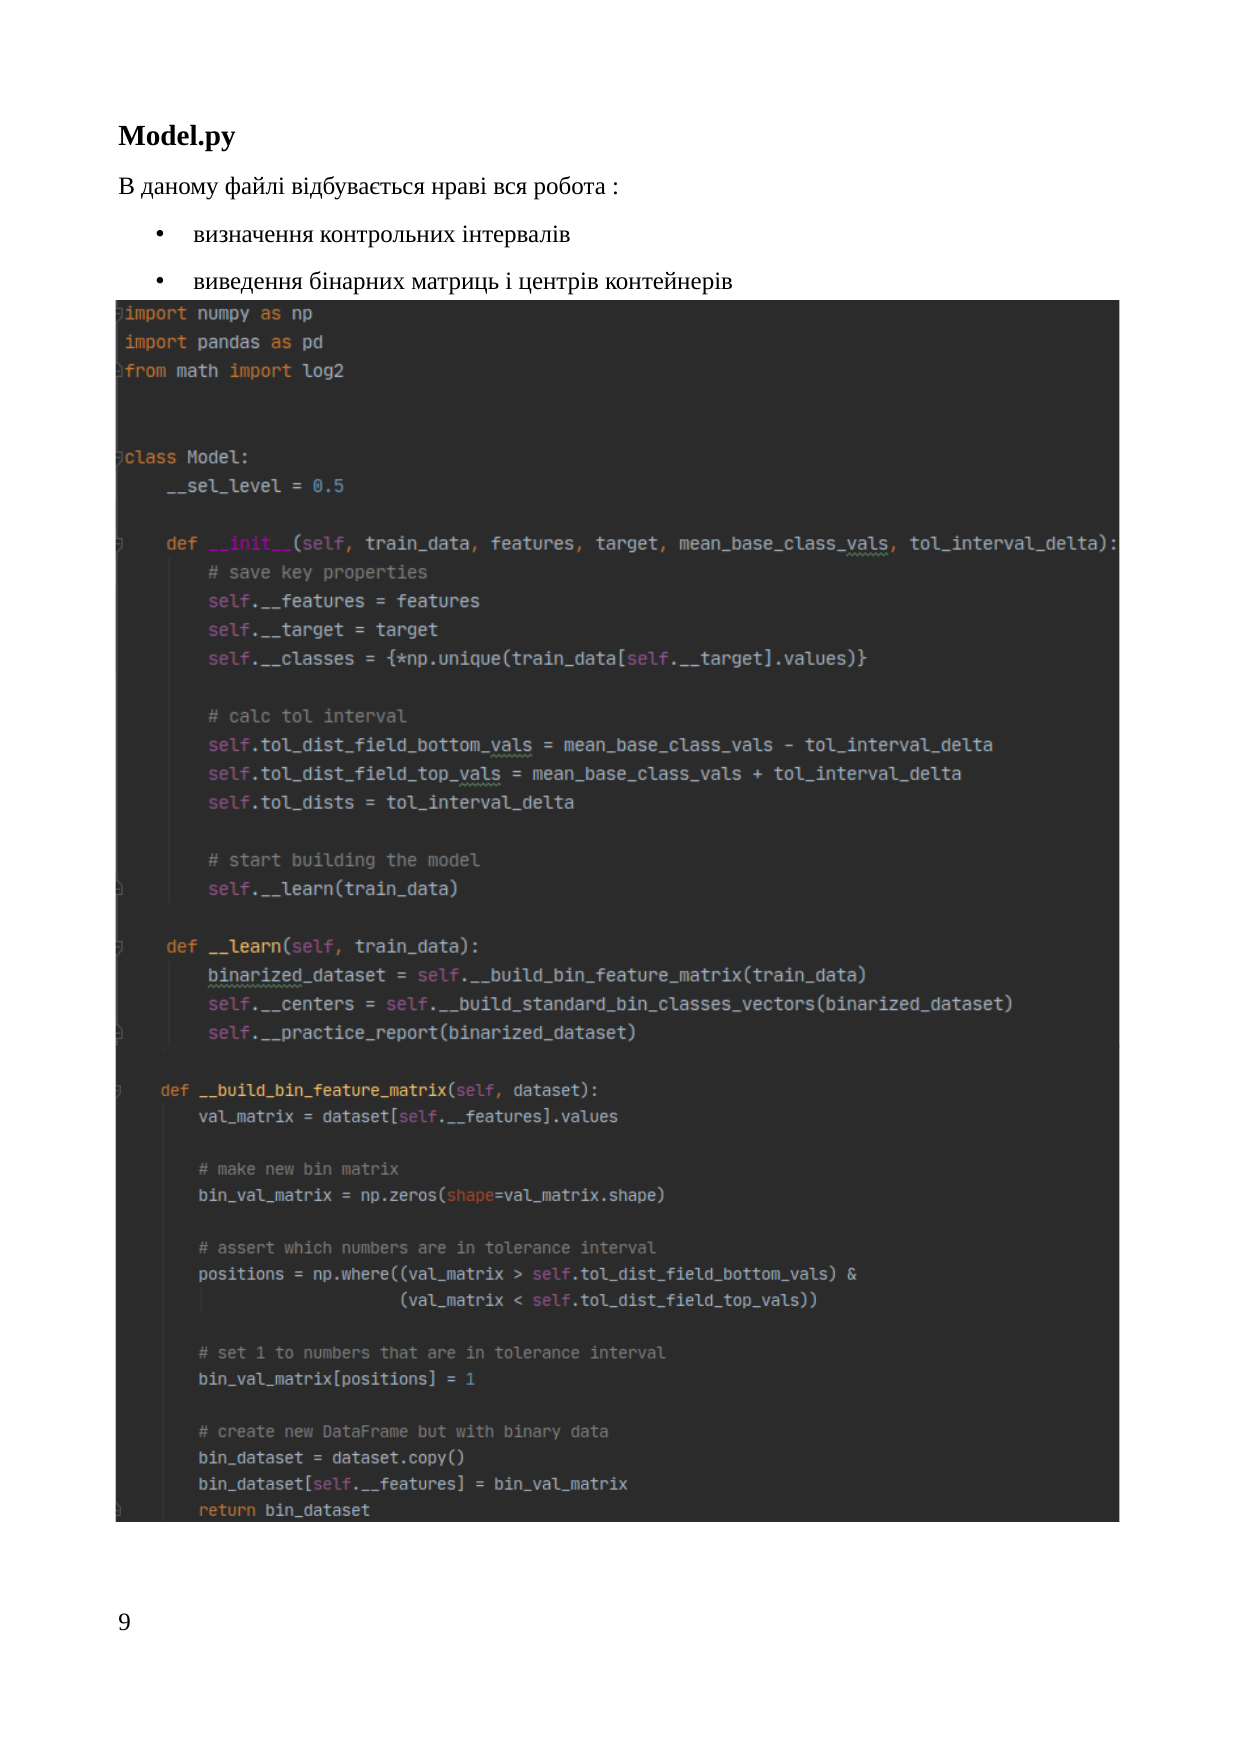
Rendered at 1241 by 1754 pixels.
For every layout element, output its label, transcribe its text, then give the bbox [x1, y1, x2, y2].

list виведення бінарних матриць і центрів контейнерів [156, 266, 1122, 295]
picture [115, 300, 1120, 1522]
list визначення контрольних інтервалів [156, 219, 1122, 248]
text Model.py [118, 118, 1122, 152]
text В даному файлі відбувається нраві вся робота : [118, 171, 1122, 200]
